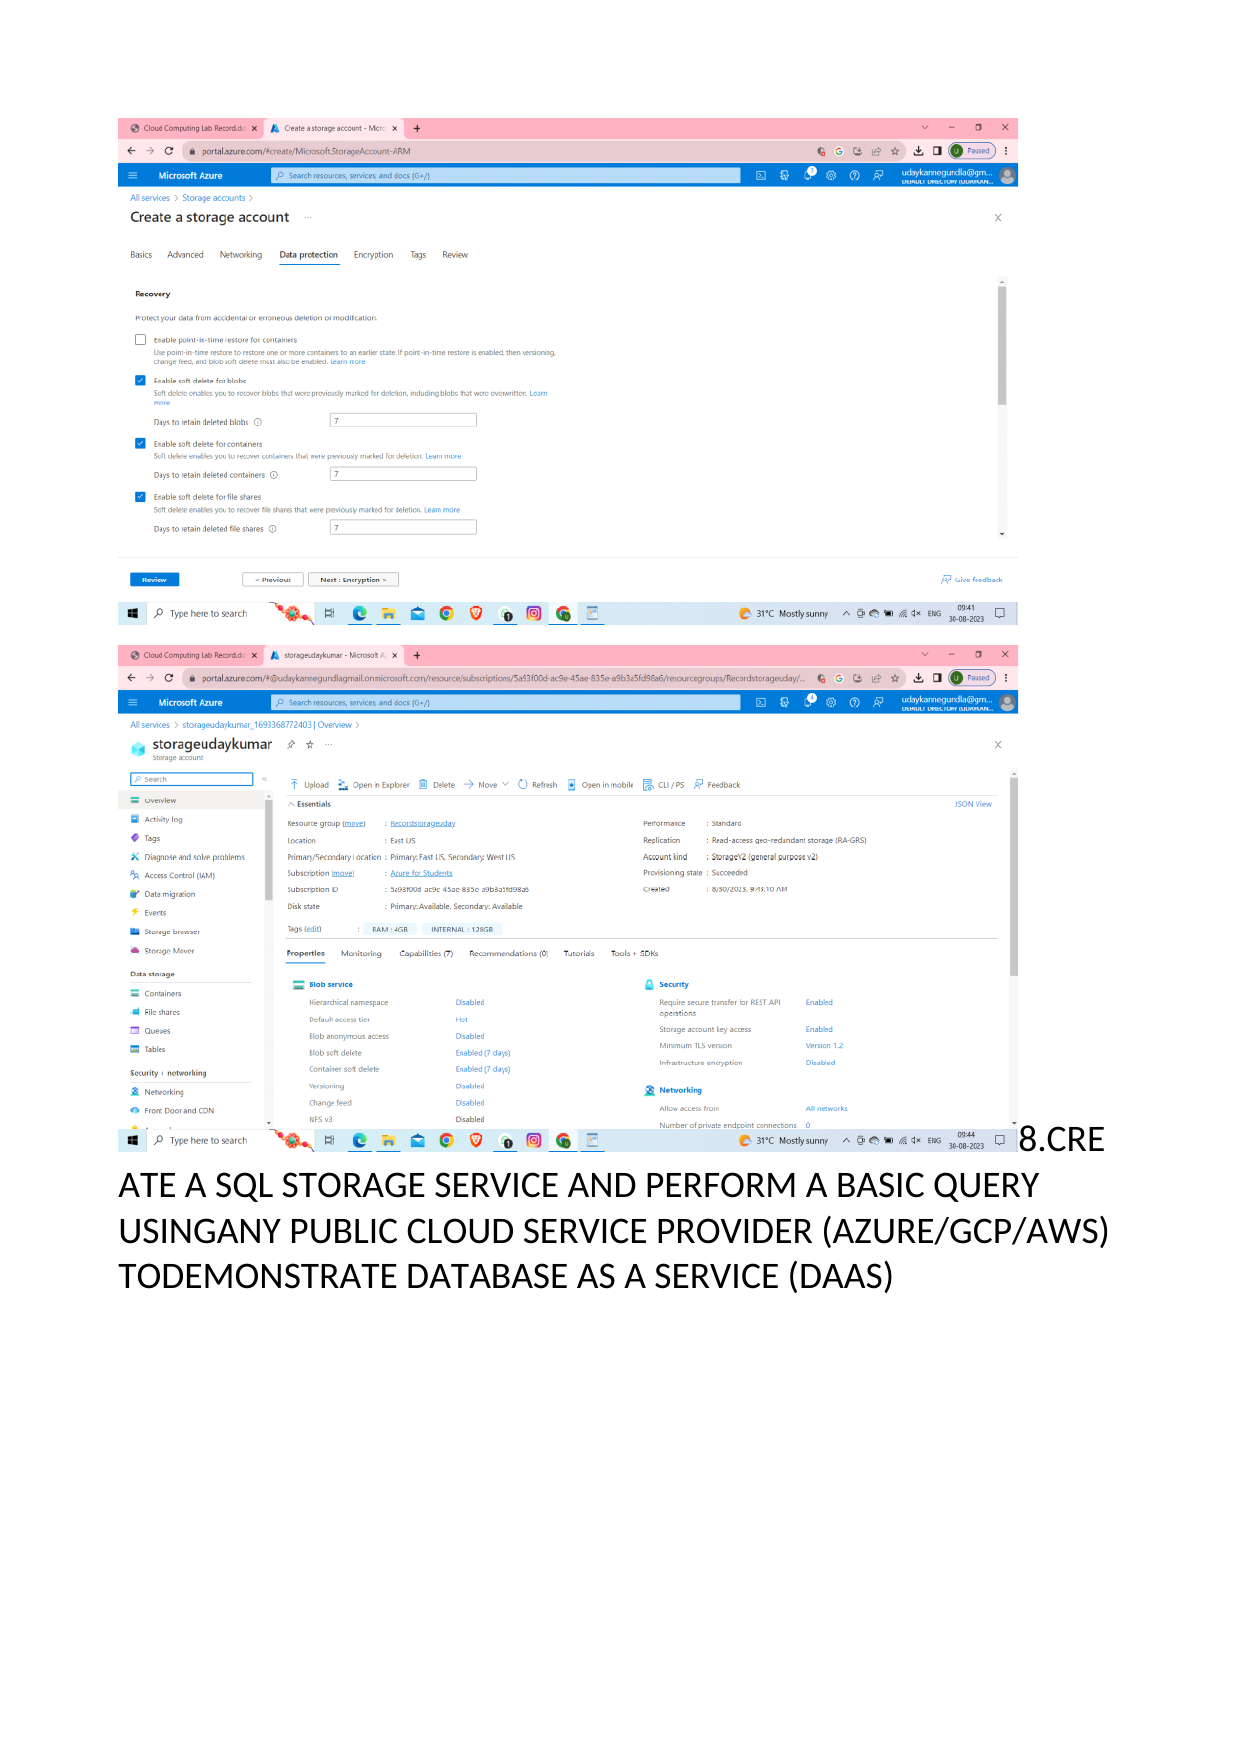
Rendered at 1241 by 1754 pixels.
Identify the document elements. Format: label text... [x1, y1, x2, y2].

text 8.CREATE A SQL STORAGE SERVICE AND PERFORM A BASIC QUERY USINGANY PUBLIC CLOUD SERVICE PROVIDER (AZURE/GCP/AWS) TODEMONSTRATE DATABASE AS A SERVICE (DAAS) [118, 645, 1122, 1298]
